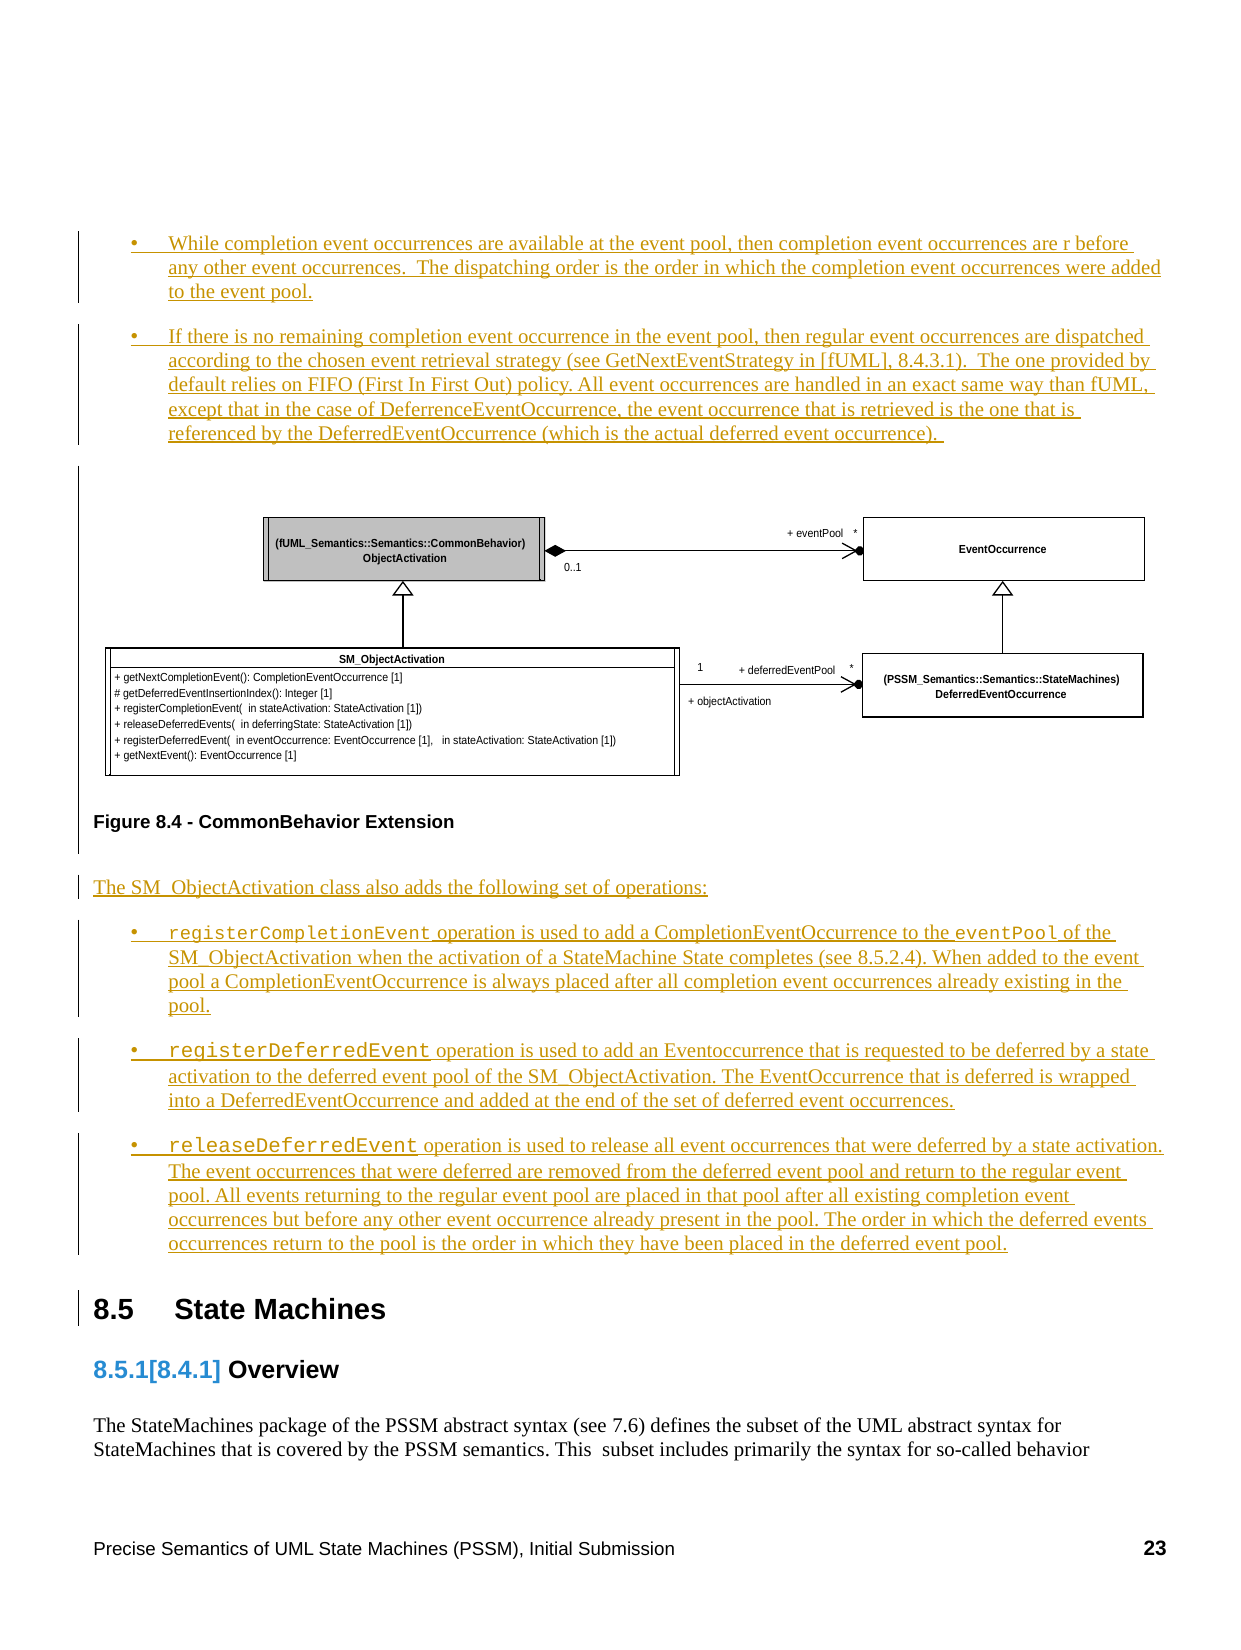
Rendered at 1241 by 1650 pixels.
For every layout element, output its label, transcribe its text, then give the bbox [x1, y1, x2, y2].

text The SM_ObjectActivation class also adds the following set of operations: [93, 874, 1164, 899]
list While completion event occurrences are available at the event pool, then completion event occurrences are r before any other event occurrences. The dispatching order is the order in which the completion event occurrences were added to the event pool. [131, 231, 1164, 303]
text Figure 8.4 - CommonBehavior Extension [93, 811, 1151, 833]
list releaseDeferredEvent operation is used to release all event occurrences that were deferred by a state activation. [131, 1133, 1164, 1154]
list registerDeferredEvent operation is used to add an Eventoccurrence that is requested to be deferred by a state activation to the deferred event pool of the SM_ObjectActivation. The EventOccurrence that is deferred is wrapped into a DeferredEventOccurrence and added at the end of the set of deferred event occurrences. [131, 1038, 1164, 1112]
subtitle Overview [93, 1355, 1164, 1384]
list The event occurrences that were deferred are removed from the deferred event pool and return to the regular event pool. All events returning to the regular event pool are placed in that pool after all existing completion event occurrences but before any other event occurrence already present in the pool. The order in which the deferred events occurrences return to the pool is the order in which they have been placed in the deferred event pool. [131, 1155, 1164, 1255]
subtitle State Machines [93, 1290, 1164, 1326]
list registerCompletionEvent operation is used to add a CompletionEventOccurrence to the eventPool of the SM_ObjectActivation when the activation of a StateMachine State completes (see 8.5.2.4). When added to the event pool a CompletionEventOccurrence is always placed after all completion event occurrences already existing in the pool. [131, 920, 1164, 1017]
text The StateMachines package of the PSSM abstract syntax (see 7.6) defines the subset of the UML abstract syntax for StateMachines that is covered by the PSSM semantics. This subset includes primarily the syntax for so-called behavior [93, 1413, 1164, 1461]
list If there is no remaining completion event occurrence in the event pool, then regular event occurrences are dispatched according to the chosen event retrieval strategy (see GetNextEventStrategy in [fUML], 8.4.3.1). The one provided by default relies on FIFO (First In First Out) policy. All event occurrences are handled in an exact same way than fUML, except that in the case of DeferrenceEventOccurrence, the event occurrence that is retrieved is the one that is referenced by the DeferredEventOccurrence (which is the actual deferred event occurrence). [131, 324, 1164, 444]
